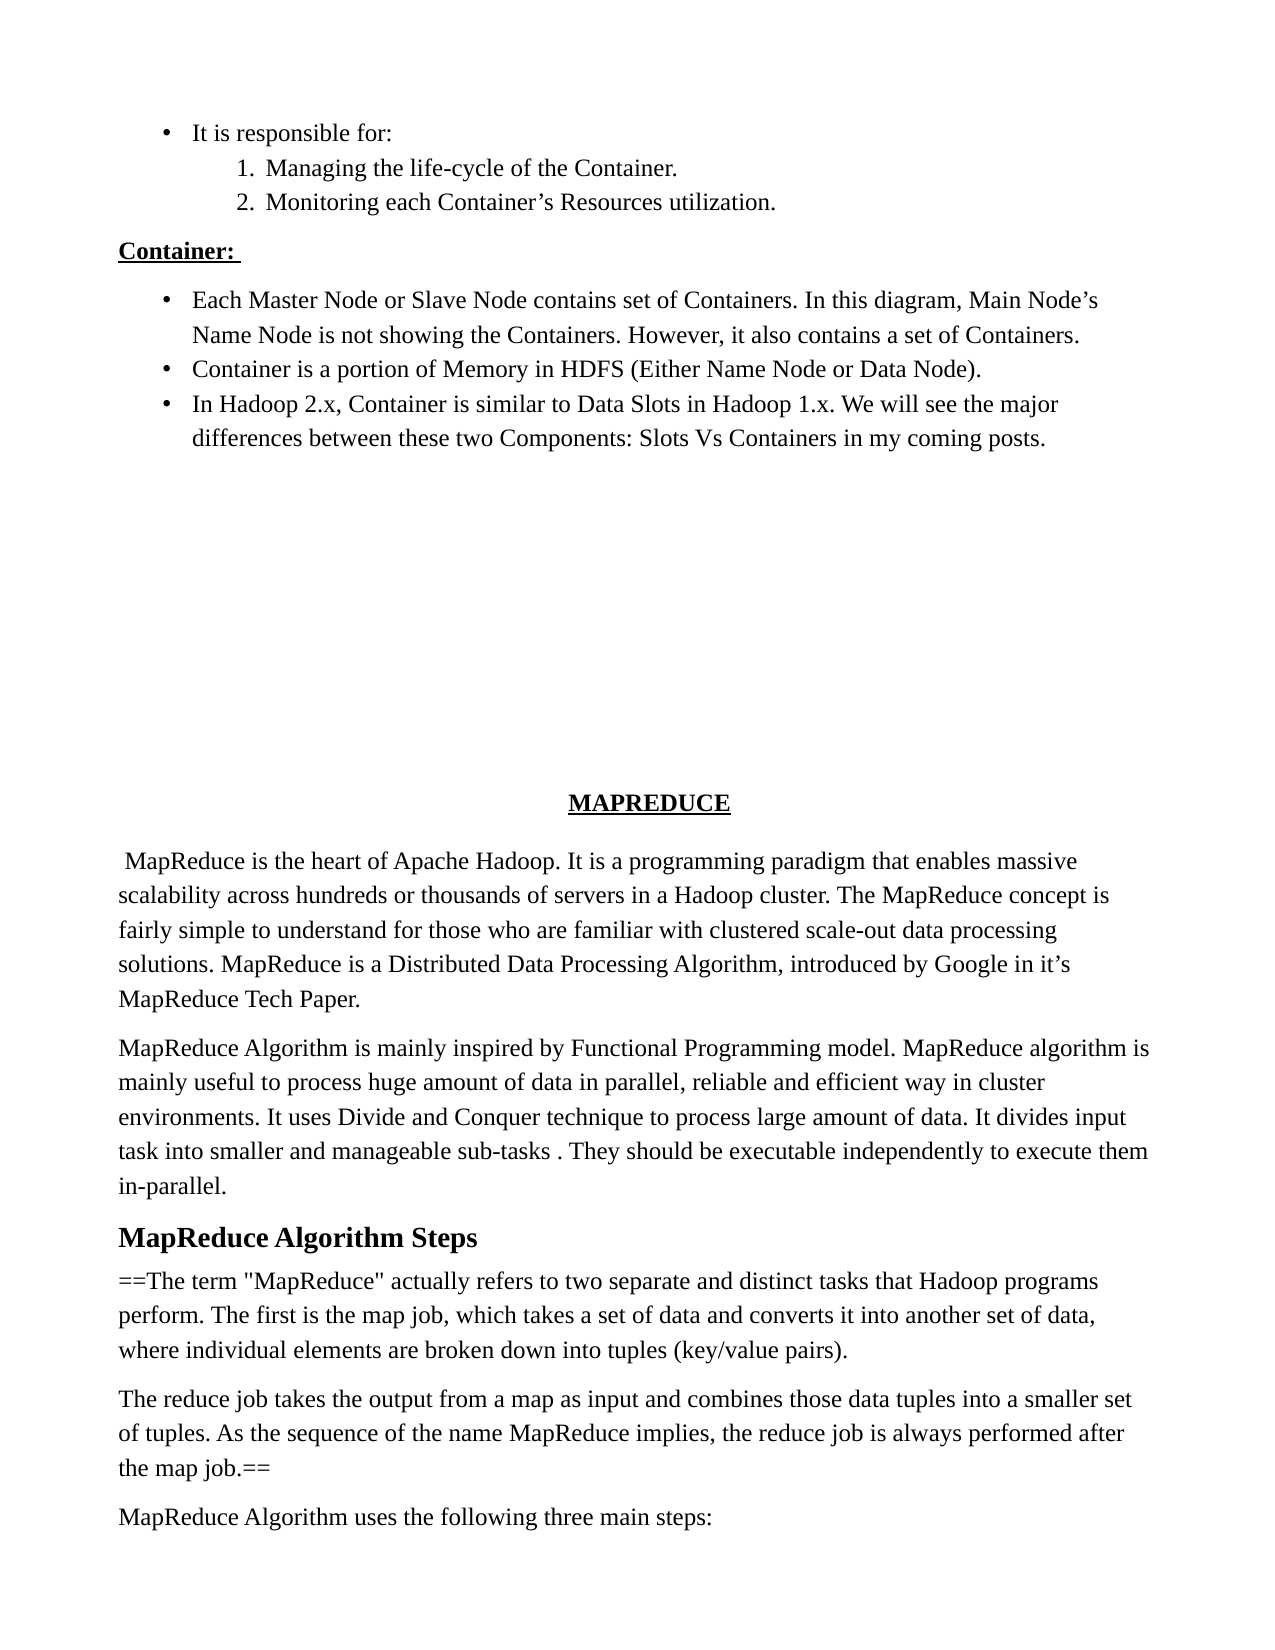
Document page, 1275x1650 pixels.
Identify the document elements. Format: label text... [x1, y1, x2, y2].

list Monitoring each Container’s Resources utilization. [236, 187, 1157, 216]
text MapReduce is the heart of Apache Hadoop. It is a programming paradigm that enables massive scalability across hundreds or thousands of servers in a Hadoop cluster. The MapReduce concept is fairly simple to understand for those who are familiar with clustered scale-out data processing solutions. MapReduce is a Distributed Data Processing Algorithm, introduced by Google in it’s MapReduce Tech Paper. [118, 846, 1157, 1013]
list Managing the life-cycle of the Container. [236, 153, 1157, 181]
list Each Master Node or Slave Node contains set of Containers. In this diagram, Main Node’s Name Node is not showing the Containers. However, it also contains a set of Containers. [162, 285, 1157, 348]
text Container: [118, 236, 1157, 265]
text MapReduce Algorithm is mainly inspired by Functional Programming model. MapReduce algorithm is mainly useful to process huge amount of data in parallel, reliable and efficient way in cluster environments. It uses Divide and Conquer technique to process large amount of data. It divides input task into smaller and manageable sub-tasks . They should be executable independently to execute them in-parallel. [118, 1033, 1157, 1199]
text MapReduce Algorithm uses the following three main steps: [118, 1502, 1157, 1531]
text MAPREDUCE [118, 788, 1157, 817]
text ==The term "MapReduce" actually refers to two separate and distinct tasks that Hadoop programs perform. The first is the map job, which takes a set of data and converts it into another set of data, where individual elements are broken down into tuples (key/value pairs). [118, 1266, 1157, 1364]
subtitle MapReduce Algorithm Steps [118, 1220, 1157, 1253]
list In Hadoop 2.x, Container is similar to Data Slots in Hadoop 1.x. We will see the major differences between these two Components: Slots Vs Containers in my coming posts. [162, 389, 1157, 452]
text The reduce job takes the output from a map as input and combines those data tuples into a smaller set of tuples. As the sequence of the name MapReduce implies, the reduce job is always performed after the map job.== [118, 1384, 1157, 1482]
list It is responsible for: [162, 118, 1157, 147]
list Container is a portion of Memory in HDFS (Either Name Node or Data Node). [162, 354, 1157, 383]
